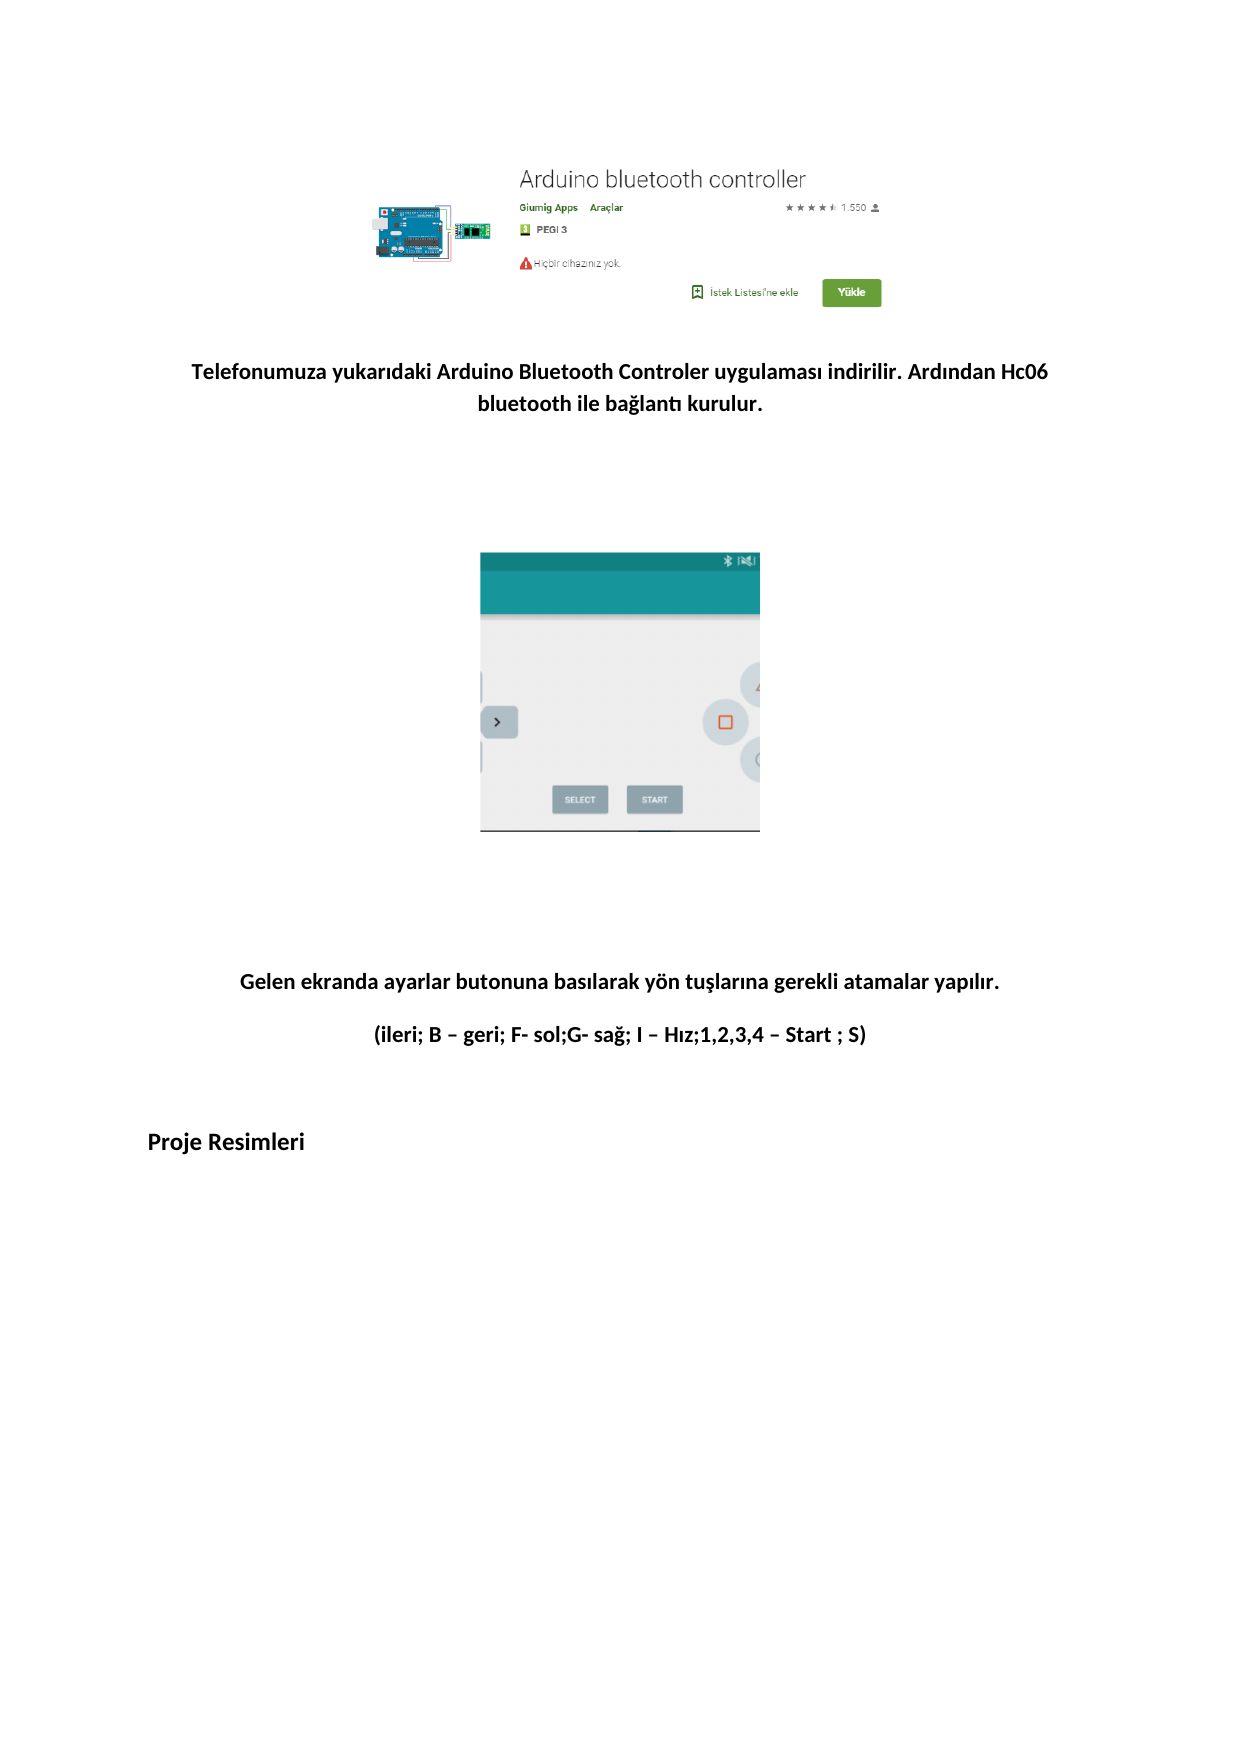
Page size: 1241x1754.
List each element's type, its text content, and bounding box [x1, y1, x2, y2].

text Proje Resimleri [148, 1126, 1093, 1157]
text (ileri; B – geri; F- sol;G- sağ; I – Hız;1,2,3,4 – Start ; S) [148, 1020, 1093, 1048]
text Gelen ekranda ayarlar butonuna basılarak yön tuşlarına gerekli atamalar yapılır. [148, 967, 1093, 995]
text Telefonumuza yukarıdaki Arduino Bluetooth Controler uygulaması indirilir. Ardından Hc06 bluetooth ile bağlantı kurulur. [148, 357, 1093, 417]
